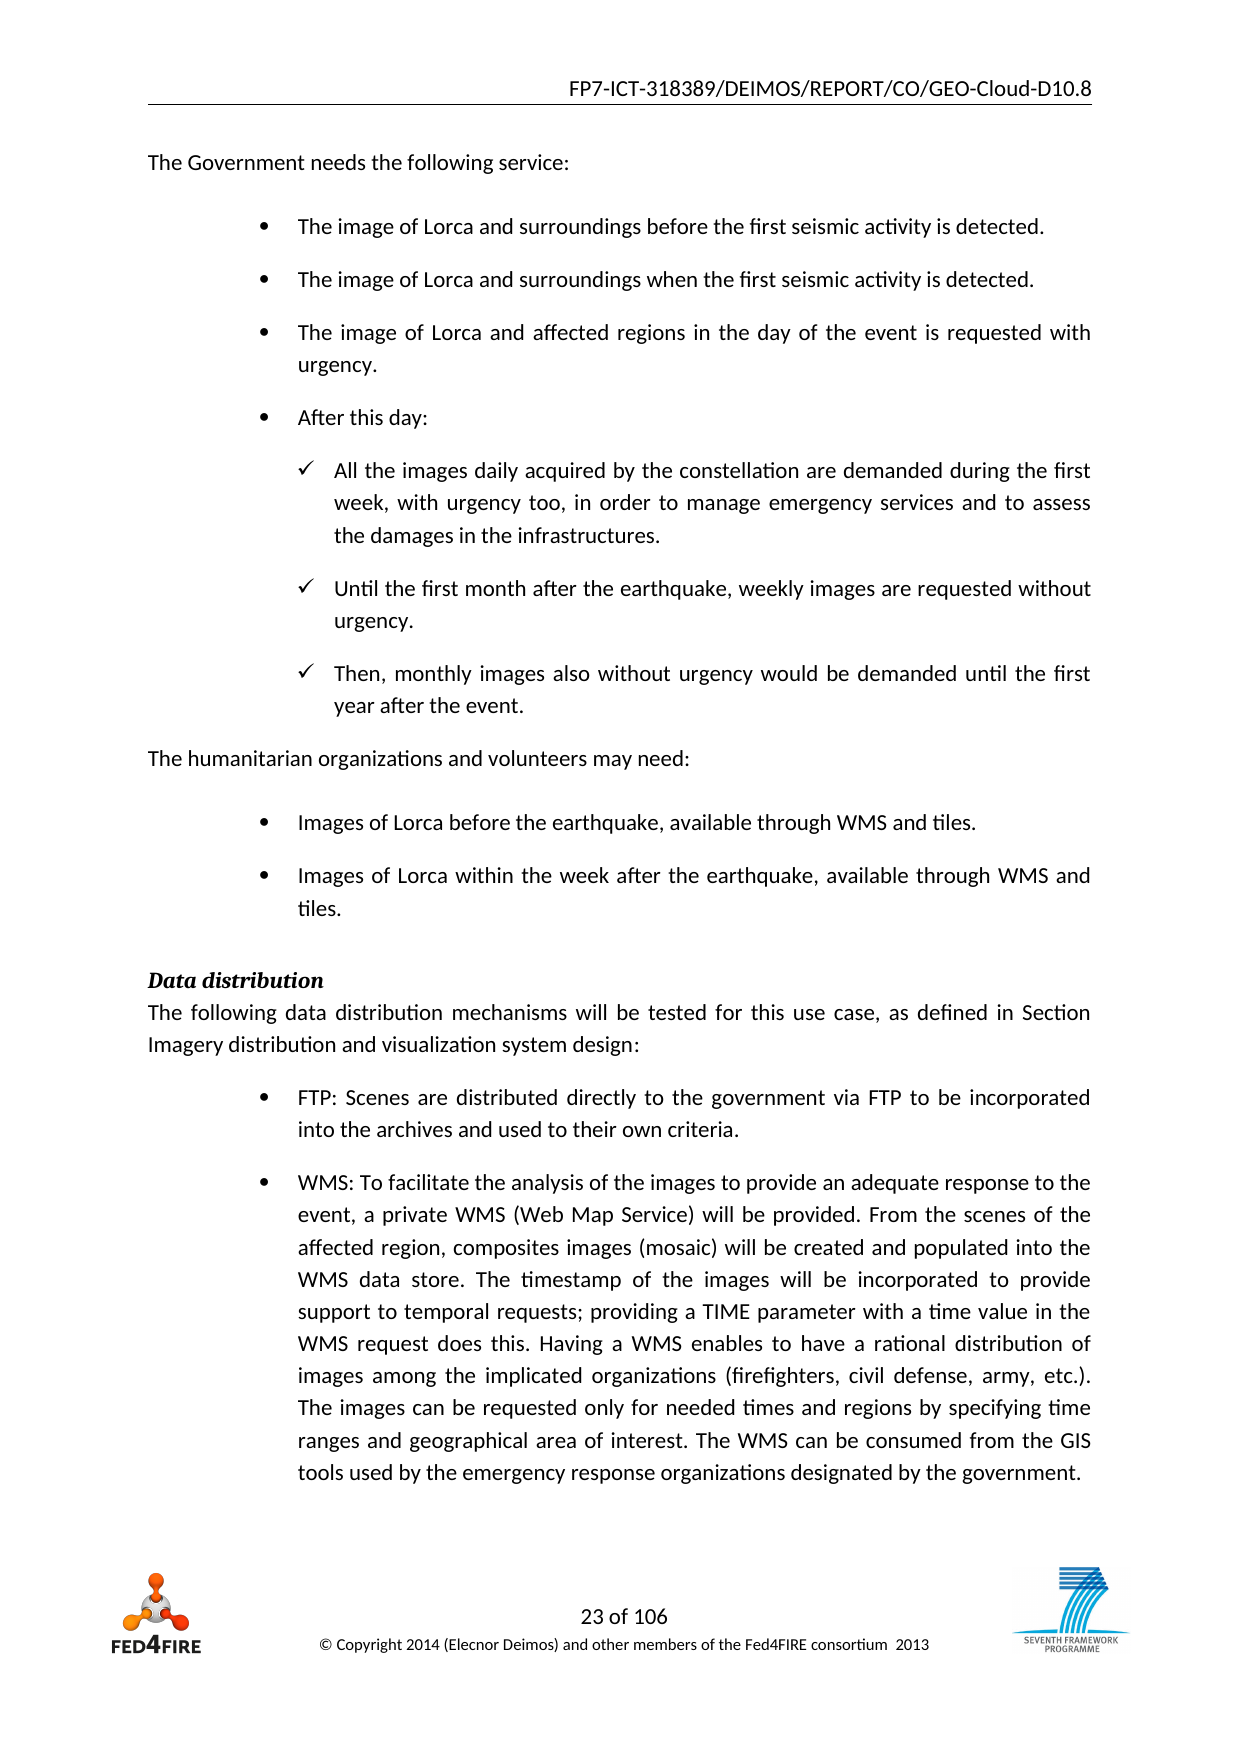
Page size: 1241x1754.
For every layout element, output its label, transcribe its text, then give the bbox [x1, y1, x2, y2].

text The humanitarian organizations and volunteers may need: [148, 744, 1092, 772]
subtitle Data distribution [148, 968, 1092, 994]
list WMS: To facilitate the analysis of the images to provide an adequate response to the event, a private WMS (Web Map Service) will be provided. From the scenes of the affected region, composites images (mosaic) will be created and populated into the WMS data store. The timestamp of the images will be incorporated to provide support to temporal requests; providing a TIME parameter with a time value in the WMS request does this. Having a WMS enables to have a rational distribution of images among the implicated organizations (firefighters, civil defense, army, etc.). The images can be requested only for needed times and regions by specifying time ranges and geographical area of interest. The WMS can be consumed from the GIS tools used by the emergency response organizations designated by the government. [260, 1168, 1092, 1486]
list The image of Lorca and surroundings before the first seismic activity is detected. [260, 212, 1092, 240]
list Images of Lorca before the earthquake, available through WMS and tiles. [260, 808, 1092, 837]
list Then, monthly images also without urgency would be demanded until the first year after the event. [296, 659, 1092, 719]
list All the images daily acquired by the constellation are demanded during the first week, with urgency too, in order to manage emergency services and to assess the damages in the infrastructures. [296, 456, 1092, 549]
list The image of Lorca and surroundings when the first seismic activity is detected. [260, 265, 1092, 293]
list FTP: Scenes are distributed directly to the government via FTP to be incorporated into the archives and used to their own criteria. [260, 1083, 1092, 1143]
list Images of Lorca within the week after the earthquake, available through WMS and tiles. [260, 862, 1092, 922]
list The image of Lorca and affected regions in the day of the event is requested with urgency. [260, 318, 1092, 378]
text The Government needs the following service: [148, 148, 1092, 176]
list After this day: [260, 403, 1092, 431]
list The following data distribution mechanisms will be tested for this use case, as defined in Section 4: [148, 998, 1092, 1058]
list Until the first month after the earthquake, weekly images are requested without urgency. [296, 574, 1092, 634]
